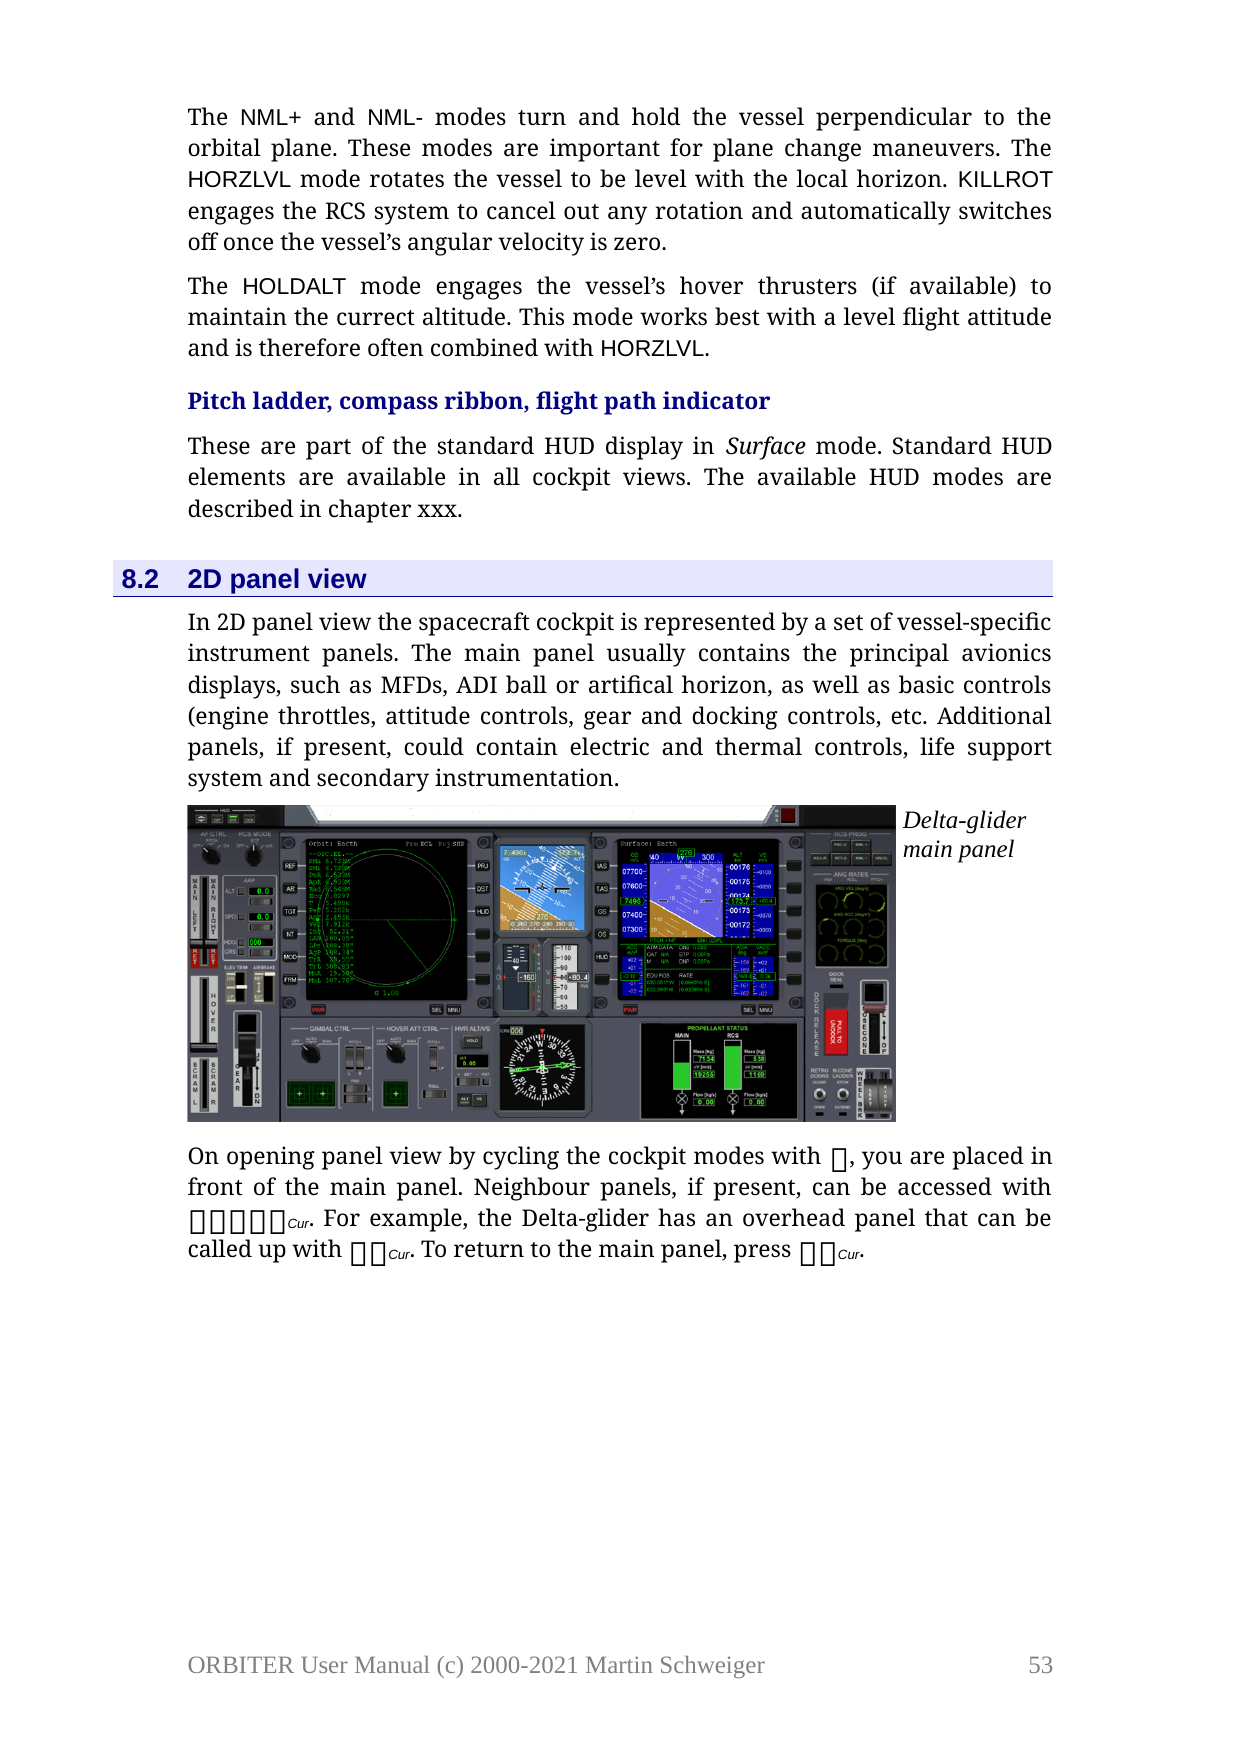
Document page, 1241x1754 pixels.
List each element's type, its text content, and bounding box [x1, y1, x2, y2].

text On opening panel view by cycling the cockpit modes with , you are placed in front of the main panel. Neighbour panels, if present, can be accessed with Cur. For example, the Delta-glider has an overhead panel that can be called up with Cur. To return to the main panel, press Cur. [187, 805, 1053, 1264]
text The HOLDALT mode engages the vessel’s hover thrusters (if available) to maintain the currect altitude. This mode works best with a level flight attitude and is therefore often combined with HORZLVL. [187, 269, 1053, 363]
text The NML+ and NML- modes turn and hold the vessel perpendicular to the orbital plane. These modes are important for plane change maneuvers. The HORZLVL mode rotates the vessel to be level with the local horizon. KILLROT engages the RCS system to cancel out any rotation and automatically switches off once the vessel’s angular velocity is zero. [187, 100, 1053, 257]
text These are part of the standard HUD display in Surface mode. Standard HUD elements are available in all cockpit views. The available HUD modes are described in chapter xxx. [187, 429, 1053, 523]
subtitle 2D panel view [113, 560, 1053, 596]
text In 2D panel view the spacecraft cockpit is represented by a set of vessel-specific instrument panels. The main panel usually contains the principal avionics displays, such as MFDs, ADI ball or artifical horizon, as well as basic controls (engine throttles, attitude controls, gear and docking controls, etc. Additional panels, if present, could contain electric and thermal controls, life support system and secondary instrumentation. [187, 606, 1053, 793]
subtitle Pitch ladder, compass ribbon, flight path indicator [187, 385, 1053, 416]
picture [187, 805, 896, 1122]
